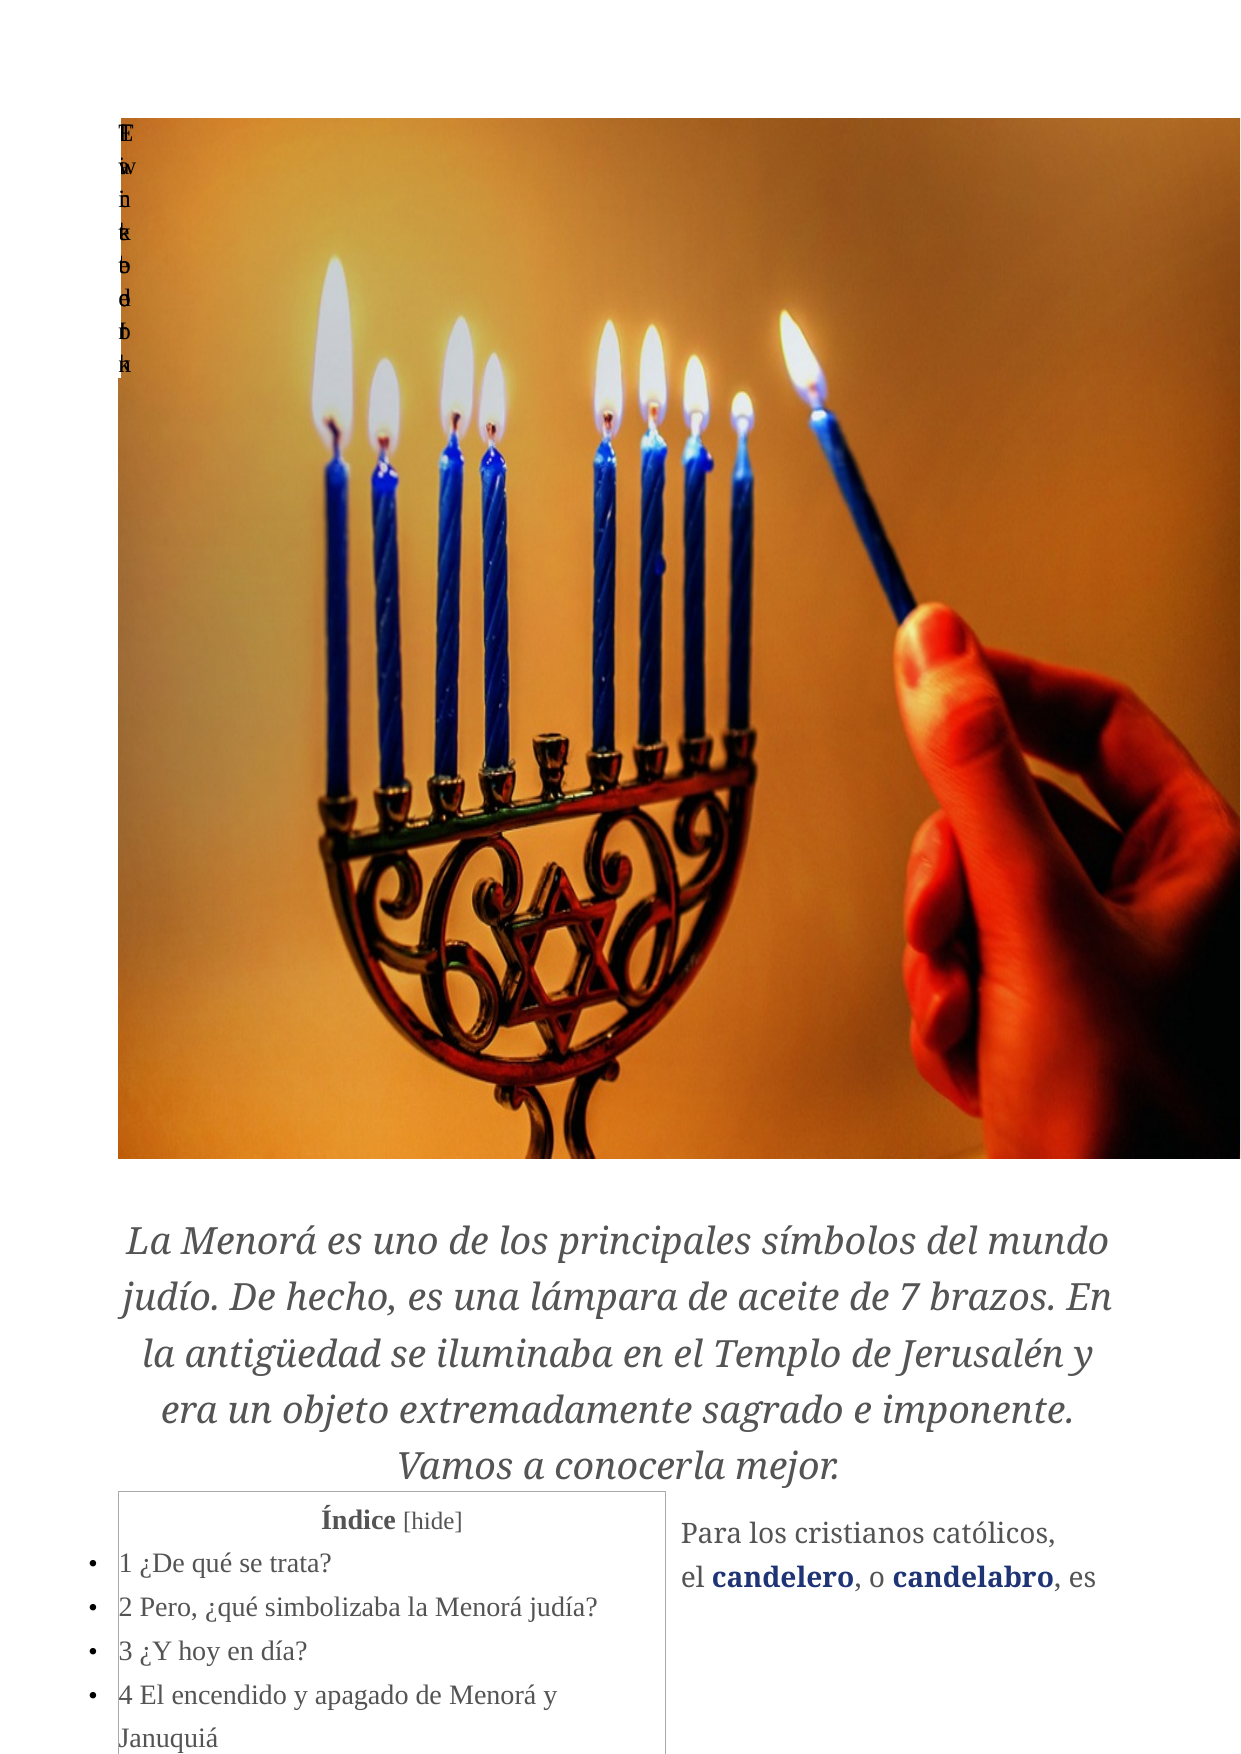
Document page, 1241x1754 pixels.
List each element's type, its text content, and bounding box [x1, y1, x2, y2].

list 1 ¿De qué se trata? [119, 1535, 665, 1579]
text Índice [hide] [119, 1492, 665, 1535]
list 3 ¿Y hoy en día? [119, 1623, 665, 1666]
text Para los cristianos católicos, el candelero, o candelabro, es [666, 1508, 1122, 1595]
list 4 El encendido y apagado de Menorá y Januquiá [119, 1666, 665, 1754]
picture [118, 118, 1241, 1159]
list 2 Pero, ¿qué simbolizaba la Menorá judía? [119, 1579, 665, 1623]
subtitle La Menorá es uno de los principales símbolos del mundo judío. De hecho, es una lámpara de aceite de 7 brazos. En la antigüedad se iluminaba en el Templo de Jerusalén y era un objeto extremadamente sagrado e imponente. Vamos a conocerla mejor. [118, 1214, 1122, 1490]
